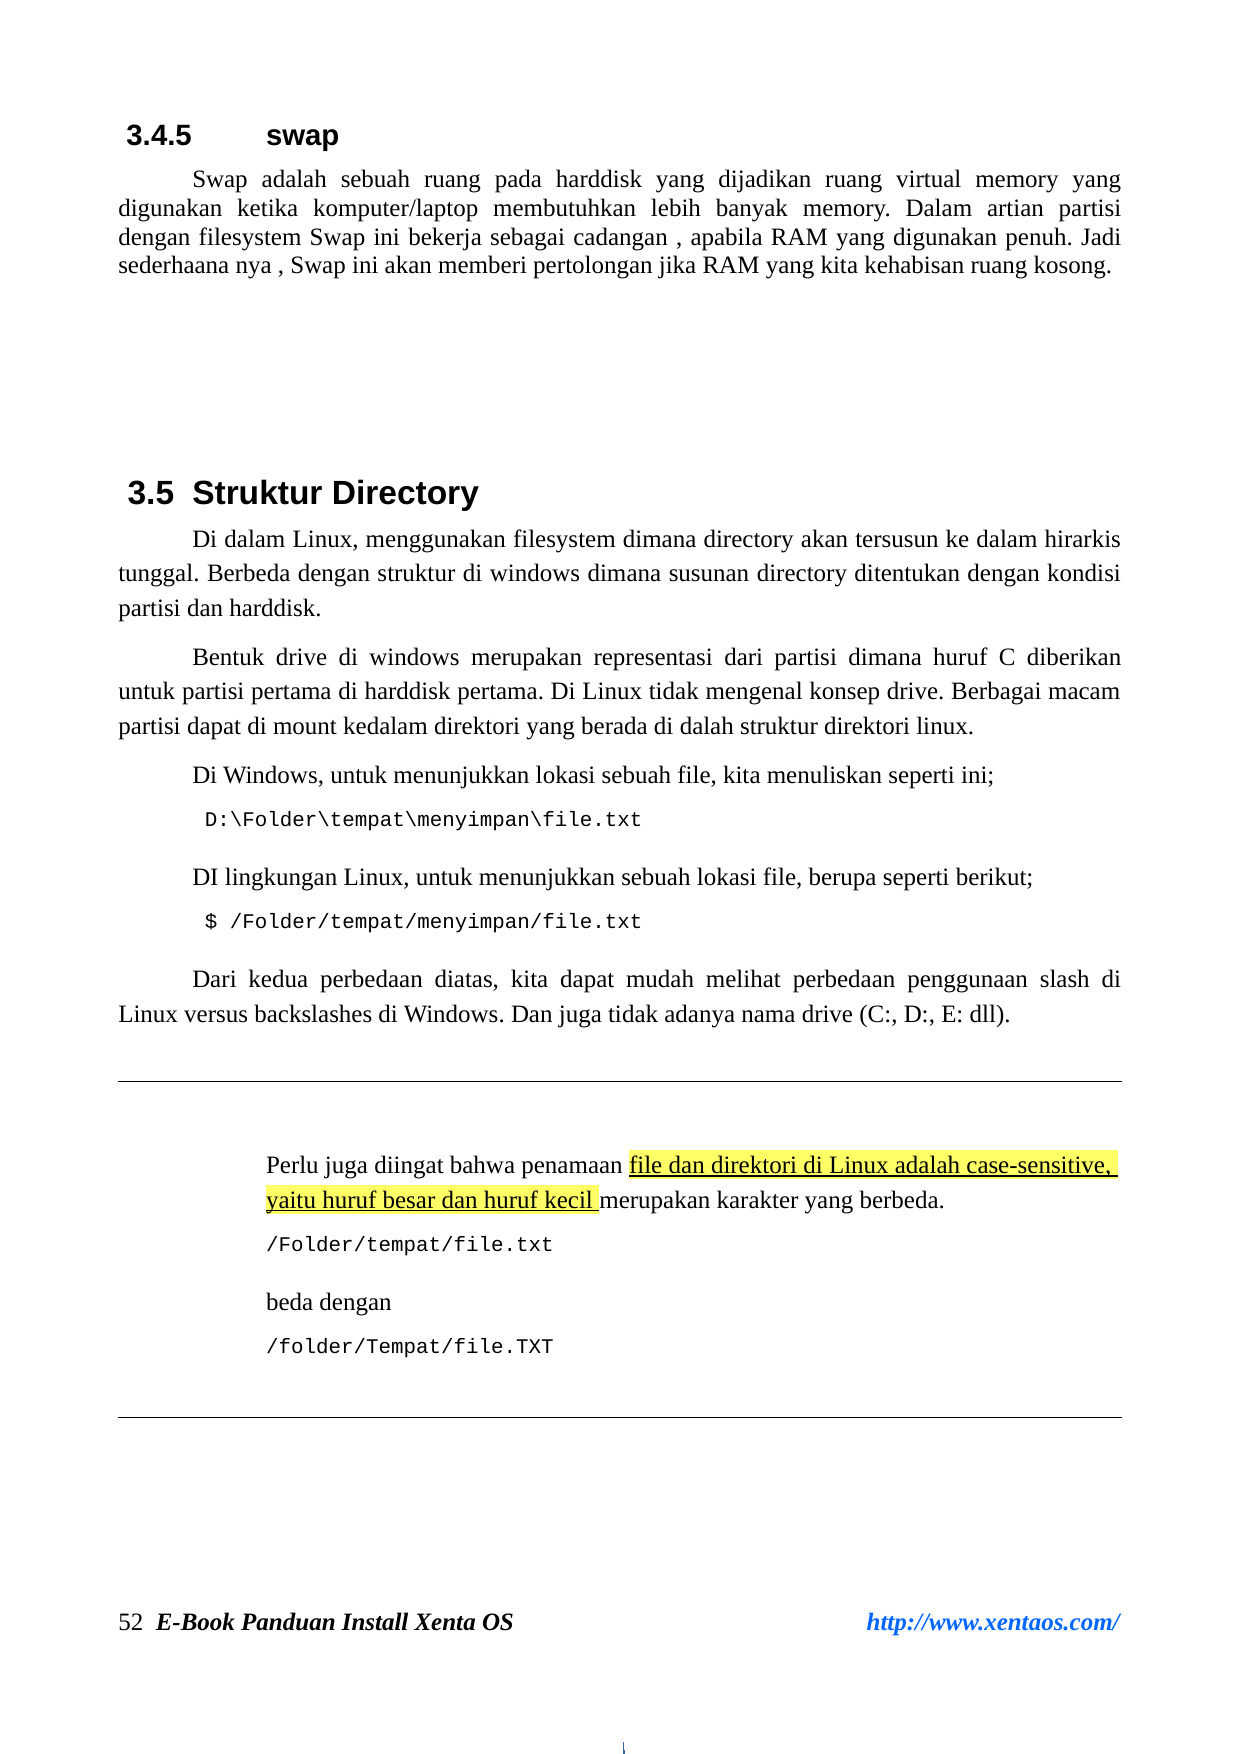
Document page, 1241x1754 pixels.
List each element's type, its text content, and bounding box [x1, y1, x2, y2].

text beda dengan [266, 1287, 1122, 1316]
text Bentuk drive di windows merupakan representasi dari partisi dimana huruf C diberikan untuk partisi pertama di harddisk pertama. Di Linux tidak mengenal konsep drive. Berbagai macam partisi dapat di mount kedalam direktori yang berada di dalah struktur direktori linux. [118, 642, 1122, 739]
text $ /Folder/tempat/menyimpan/file.txt [192, 911, 1122, 935]
subtitle Struktur Directory [118, 473, 1122, 511]
text /Folder/tempat/file.txt [266, 1234, 1122, 1258]
text D:\Folder\tempat\menyimpan\file.txt [192, 809, 1122, 833]
text Perlu juga diingat bahwa penamaan file dan direktori di Linux adalah case-sensitive, yaitu huruf besar dan huruf kecil merupakan karakter yang berbeda. [266, 1150, 1122, 1214]
text Di Windows, untuk menunjukkan lokasi sebuah file, kita menuliskan seperti ini; [192, 760, 1122, 789]
text Swap adalah sebuah ruang pada harddisk yang dijadikan ruang virtual memory yang digunakan ketika komputer/laptop membutuhkan lebih banyak memory. Dalam artian partisi dengan filesystem Swap ini bekerja sebagai cadangan , apabila RAM yang digunakan penuh. Jadi sederhaana nya , Swap ini akan memberi pertolongan jika RAM yang kita kehabisan ruang kosong. [118, 164, 1122, 279]
text Dari kedua perbedaan diatas, kita dapat mudah melihat perbedaan penggunaan slash di Linux versus backslashes di Windows. Dan juga tidak adanya nama drive (C:, D:, E: dll). [118, 964, 1122, 1027]
subtitle swap [118, 118, 1122, 152]
text /folder/Tempat/file.TXT [266, 1336, 1122, 1360]
text DI lingkungan Linux, untuk menunjukkan sebuah lokasi file, berupa seperti berikut; [192, 862, 1122, 891]
text Di dalam Linux, menggunakan filesystem dimana directory akan tersusun ke dalam hirarkis tunggal. Berbeda dengan struktur di windows dimana susunan directory ditentukan dengan kondisi partisi dan harddisk. [118, 524, 1122, 622]
